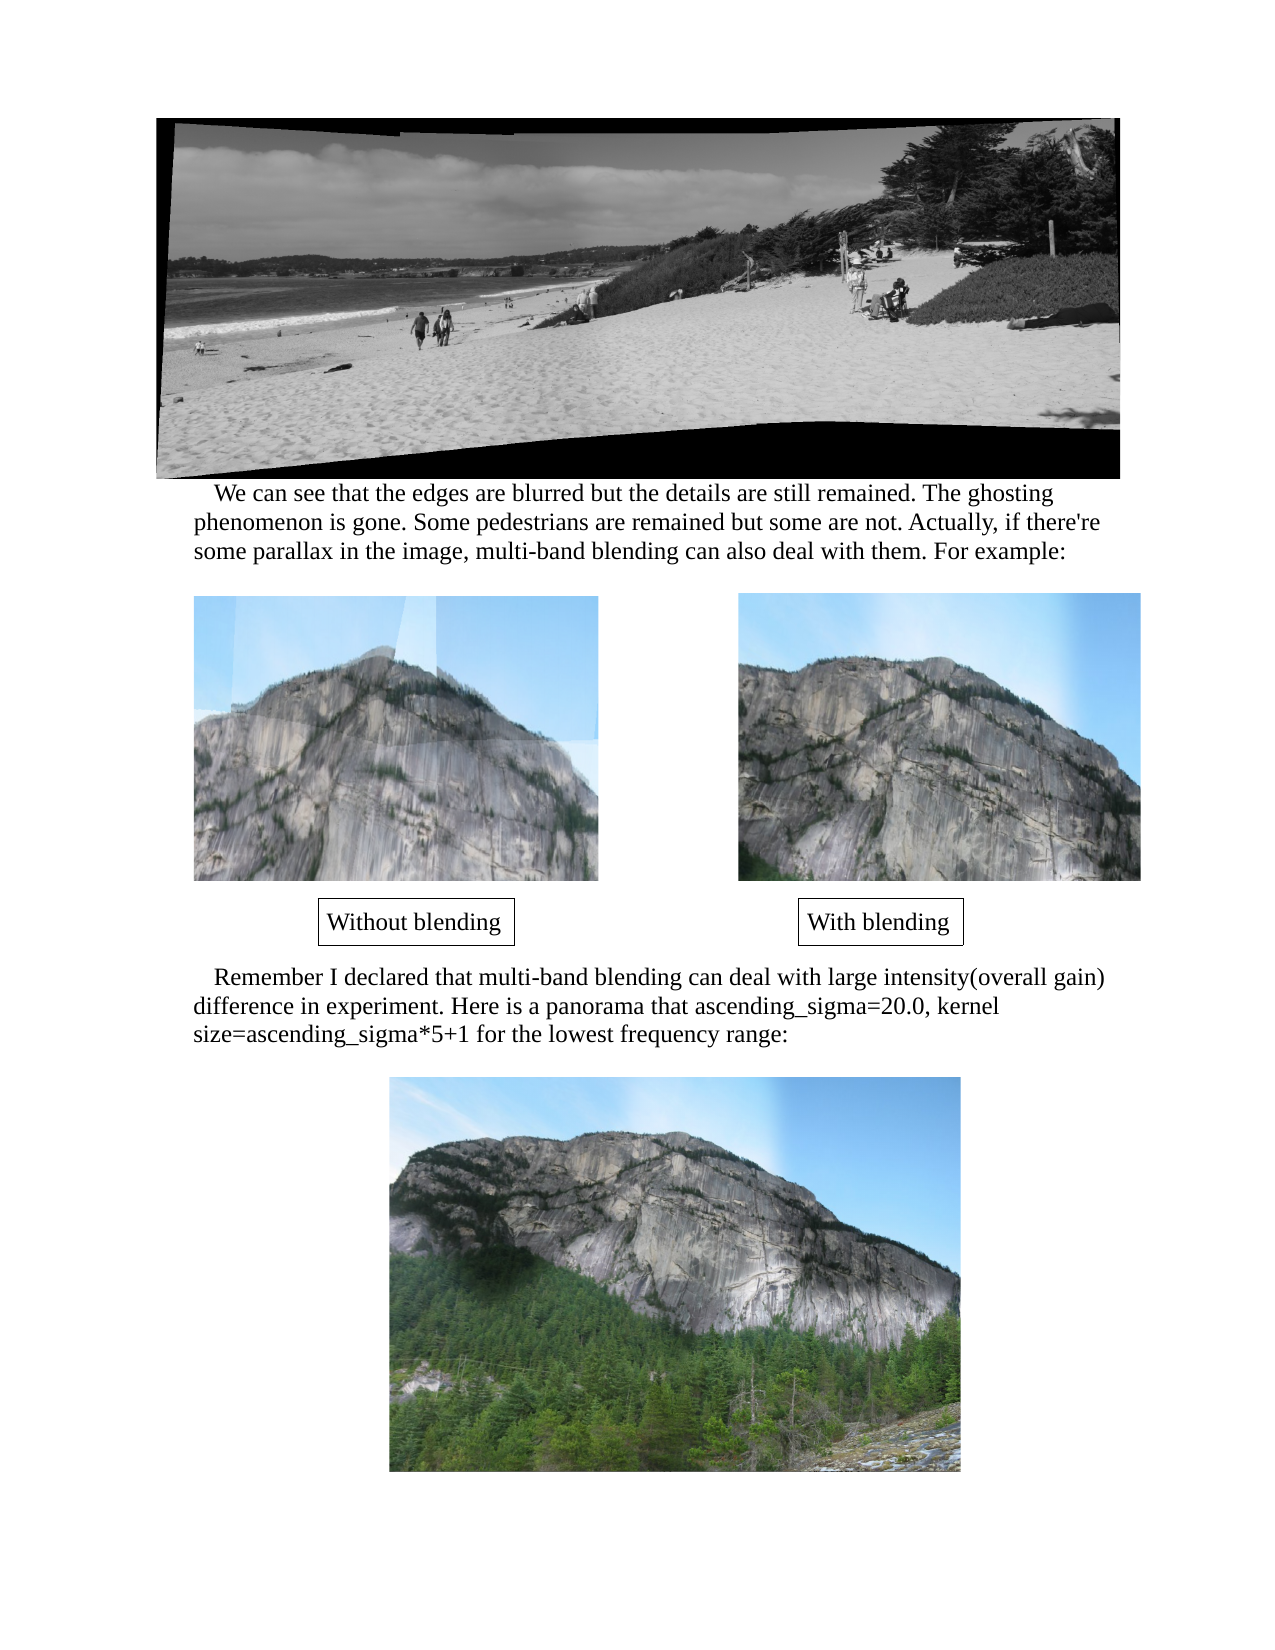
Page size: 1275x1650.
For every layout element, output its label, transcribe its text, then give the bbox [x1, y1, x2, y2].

list With blending [807, 907, 954, 936]
list We can see that the edges are blurred but the details are still remained. The ghosting phenomenon is gone. Some pedestrians are remained but some are not. Actually, if there're some parallax in the image, multi-band blending can also deal with them. For example: [194, 478, 1157, 565]
picture [738, 593, 1141, 881]
picture [389, 1077, 961, 1472]
list Without blending [326, 907, 506, 936]
picture [193, 596, 599, 881]
list Remember I declared that multi-band blending can deal with large intensity(overall gain) difference in experiment. Here is a panorama that ascending_sigma=20.0, kernel size=ascending_sigma*5+1 for the lowest frequency range: [156, 962, 1157, 1048]
picture [156, 118, 1121, 479]
